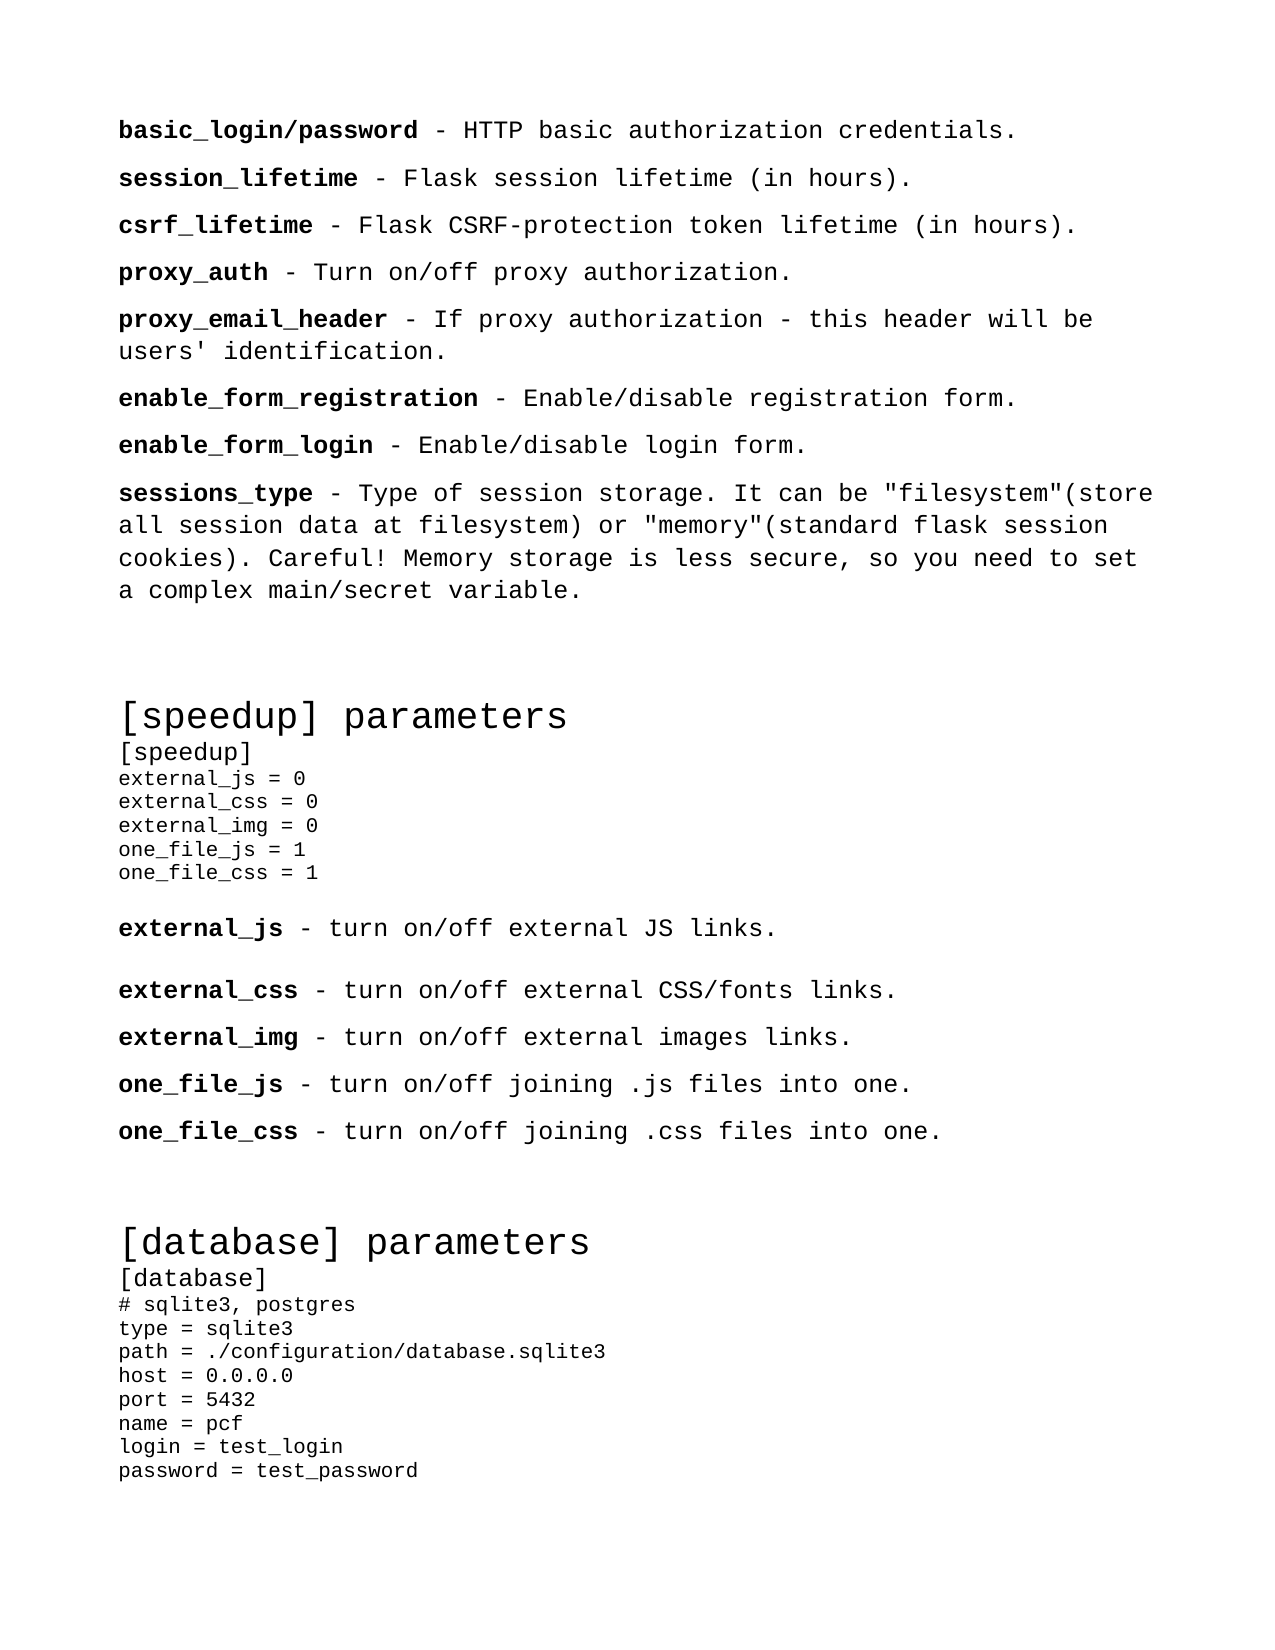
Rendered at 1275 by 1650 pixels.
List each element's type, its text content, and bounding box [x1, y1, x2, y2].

text external_img = 0 [118, 815, 1157, 838]
text [speedup] parameters [118, 697, 1157, 739]
text enable_form_registration - Enable/disable registration form. [118, 386, 1157, 414]
text name = pcf [118, 1412, 1157, 1436]
text enable_form_login - Enable/disable login form. [118, 433, 1157, 461]
text sessions_type - Type of session storage. It can be "filesystem"(store all session data at filesystem) or "memory"(standard flask session cookies). Careful! Memory storage is less secure, so you need to set a complex main/secret variable. [118, 480, 1157, 606]
text one_file_js - turn on/off joining .js files into one. [118, 1071, 1157, 1100]
text proxy_email_header - If proxy authorization - this header will be users' identification. [118, 306, 1157, 367]
text session_lifetime - Flask session lifetime (in hours). [118, 165, 1157, 193]
text proxy_auth - Turn on/off proxy authorization. [118, 259, 1157, 288]
text basic_login/password - HTTP basic authorization credentials. [118, 118, 1157, 146]
text host = 0.0.0.0 [118, 1365, 1157, 1389]
text [database] parameters [118, 1223, 1157, 1266]
text [database] [118, 1266, 1157, 1294]
text path = ./configuration/database.sqlite3 [118, 1342, 1157, 1365]
text external_img - turn on/off external images links. [118, 1024, 1157, 1053]
text external_js - turn on/off external JS links. [118, 915, 1157, 944]
text [speedup] [118, 739, 1157, 768]
text # sqlite3, postgres [118, 1294, 1157, 1318]
text external_css = 0 [118, 791, 1157, 815]
text one_file_css = 1 [118, 862, 1157, 886]
text external_js = 0 [118, 768, 1157, 791]
text password = test_password [118, 1460, 1157, 1483]
text type = sqlite3 [118, 1318, 1157, 1342]
text login = test_login [118, 1436, 1157, 1460]
text one_file_js = 1 [118, 838, 1157, 862]
text external_css - turn on/off external CSS/fonts links. [118, 977, 1157, 1006]
text csrf_lifetime - Flask CSRF-protection token lifetime (in hours). [118, 212, 1157, 241]
text one_file_css - turn on/off joining .css files into one. [118, 1118, 1157, 1147]
text port = 5432 [118, 1389, 1157, 1412]
